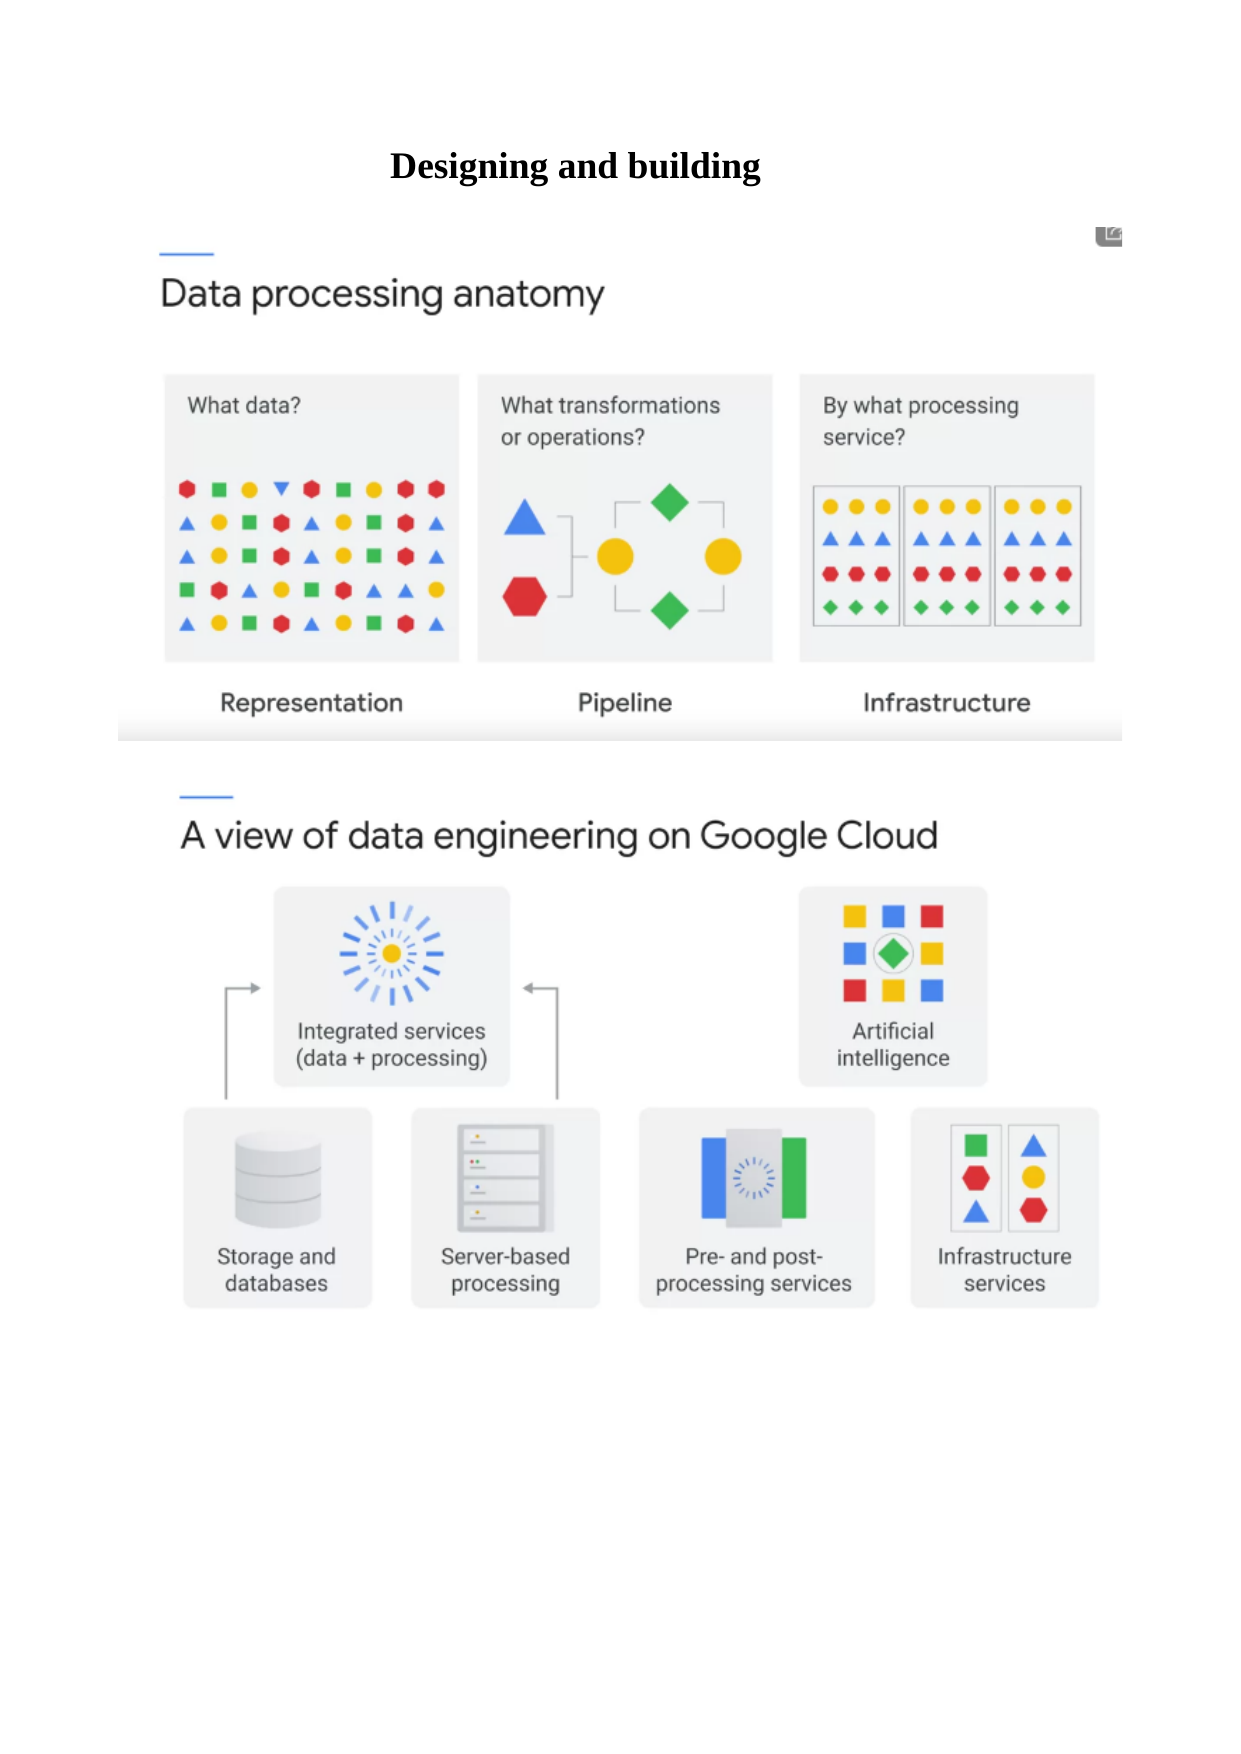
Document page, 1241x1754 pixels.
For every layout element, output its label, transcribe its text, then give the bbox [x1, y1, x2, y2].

subtitle Designing and building [118, 143, 1122, 186]
picture [118, 769, 1123, 1331]
picture [118, 227, 1123, 741]
